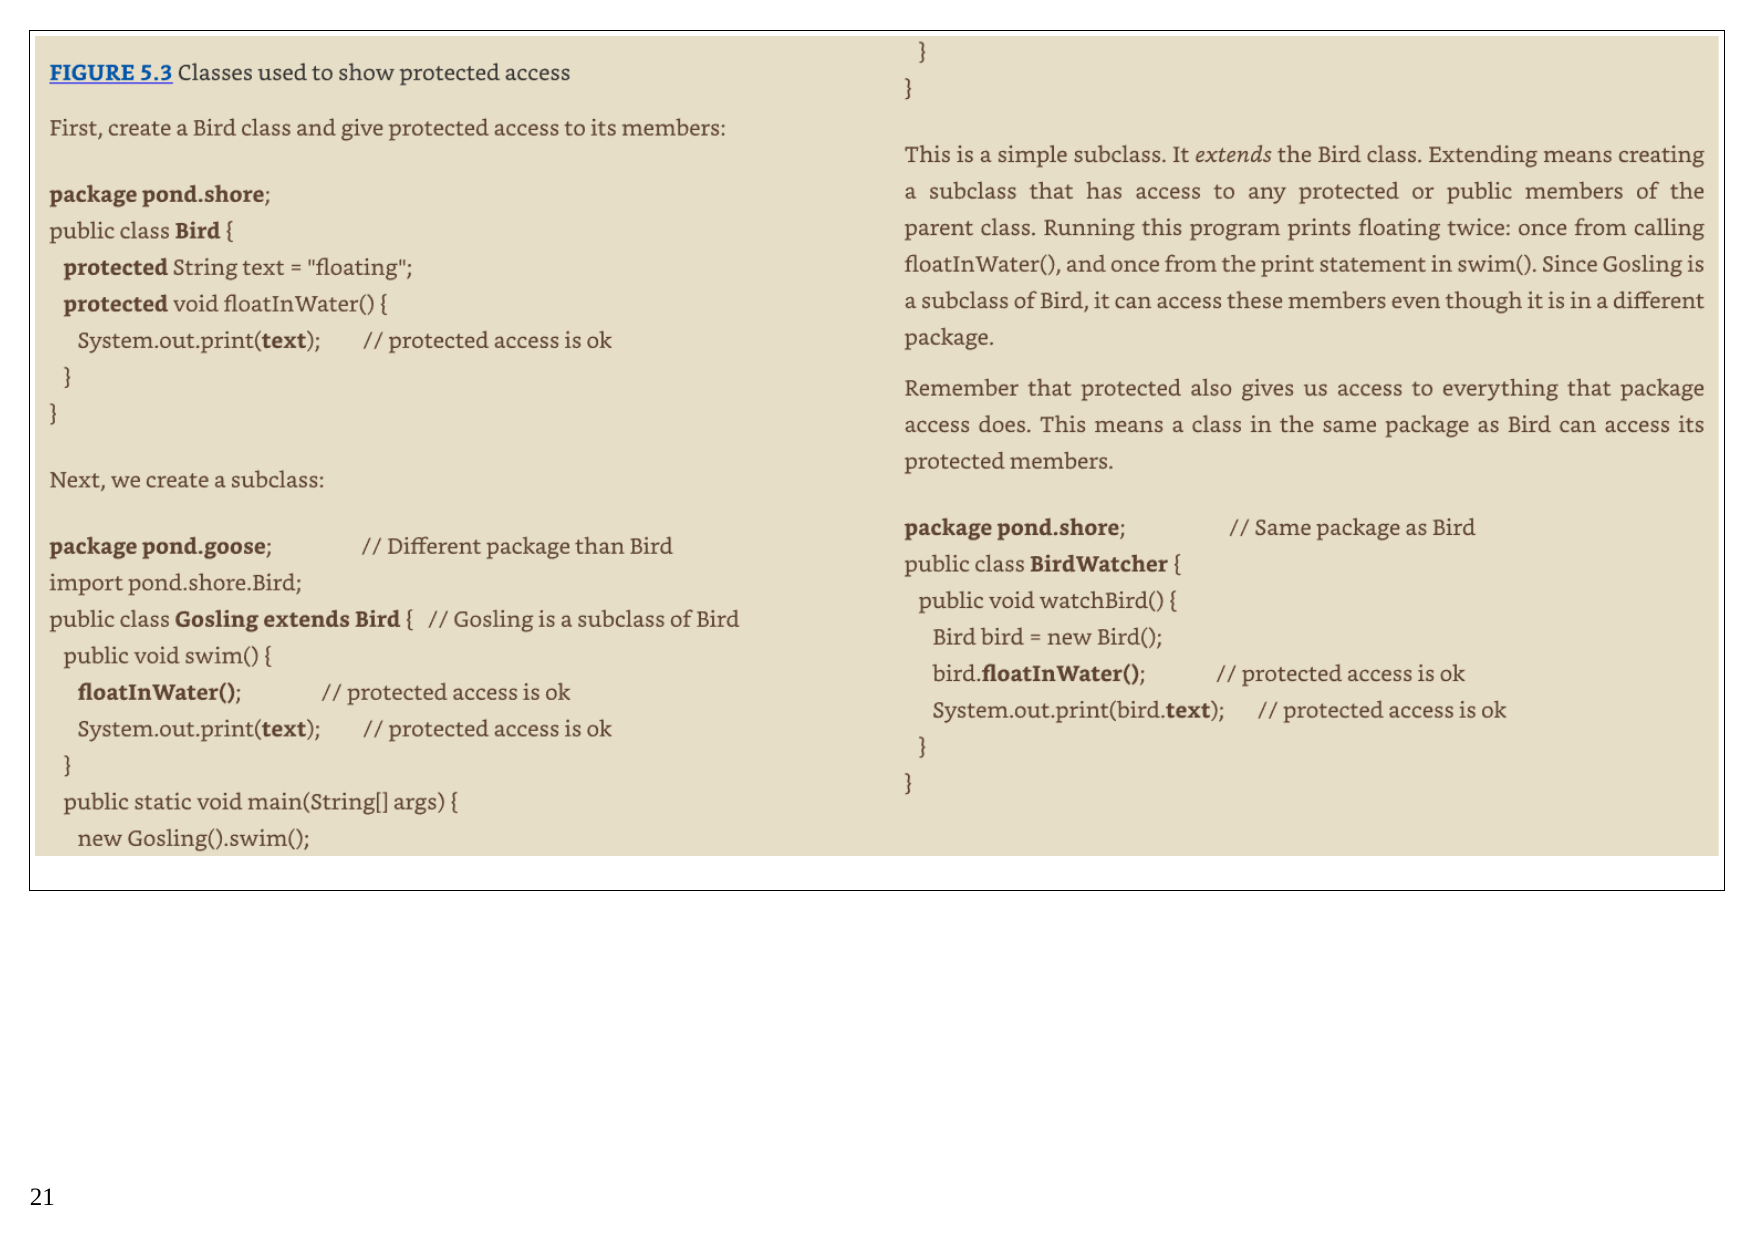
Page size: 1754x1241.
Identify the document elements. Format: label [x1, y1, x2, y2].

table_cell [30, 31, 1724, 890]
picture [35, 36, 1719, 856]
